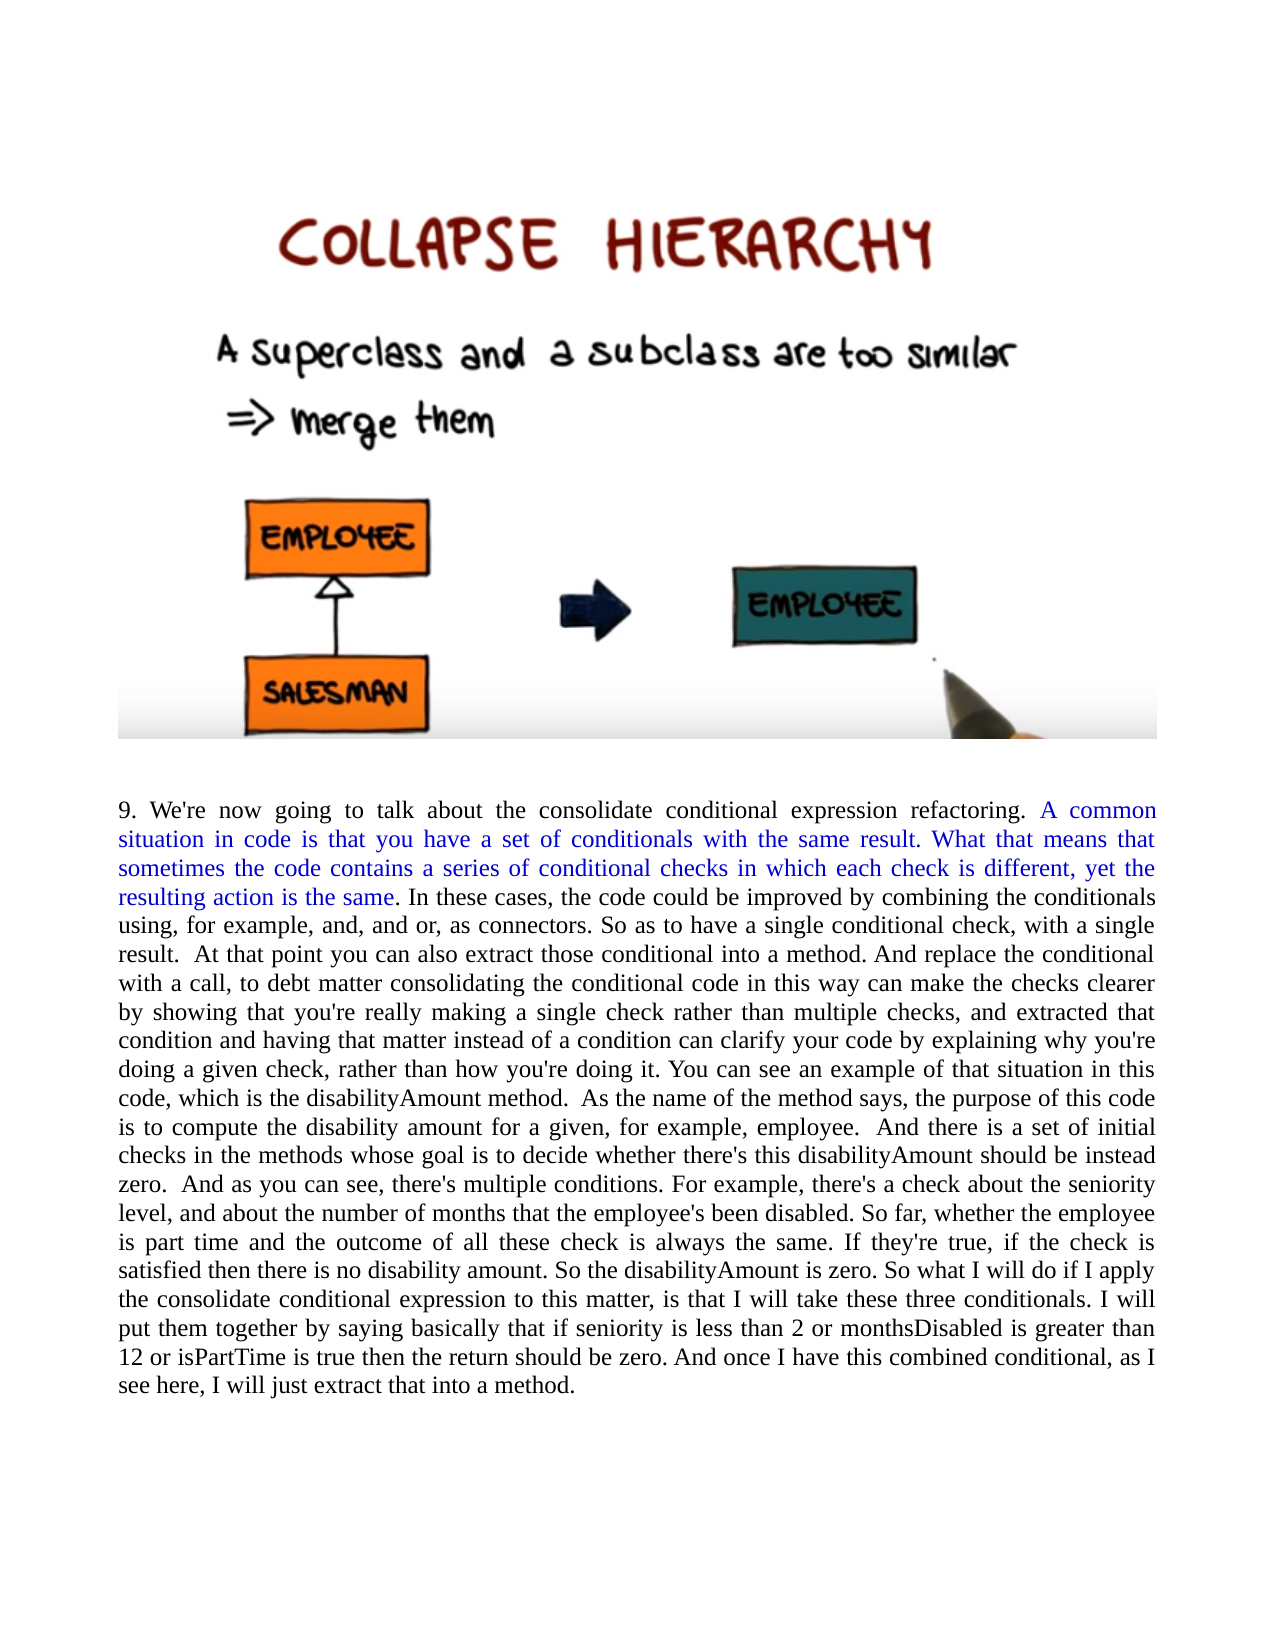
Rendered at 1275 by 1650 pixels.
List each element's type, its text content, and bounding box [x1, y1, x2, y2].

text 9. We're now going to talk about the consolidate conditional expression refactoring. A common situation in code is that you have a set of conditionals with the same result. What that means that sometimes the code contains a series of conditional checks in which each check is different, yet the resulting action is the same. In these cases, the code could be improved by combining the conditionals using, for example, and, and or, as connectors. So as to have a single conditional check, with a single result. At that point you can also extract those conditional into a method. And replace the conditional with a call, to debt matter consolidating the conditional code in this way can make the checks clearer by showing that you're really making a single check rather than multiple checks, and extracted that condition and having that matter instead of a condition can clarify your code by explaining why you're doing a given check, rather than how you're doing it. You can see an example of that situation in this code, which is the disabilityAmount method. As the name of the method says, the purpose of this code is to compute the disability amount for a given, for example, employee. And there is a set of initial checks in the methods whose goal is to decide whether there's this disabilityAmount should be instead zero. And as you can see, there's multiple conditions. For example, there's a check about the seniority level, and about the number of months that the employee's been disabled. So far, whether the employee is part time and the outcome of all these check is always the same. If they're true, if the check is satisfied then there is no disability amount. So the disabilityAmount is zero. So what I will do if I apply the consolidate conditional expression to this matter, is that I will take these three conditionals. I will put them together by saying basically that if seniority is less than 2 or monthsDisabled is greater than 12 or isPartTime is true then the return should be zero. And once I have this combined conditional, as I see here, I will just extract that into a method. [118, 796, 1157, 1399]
picture [118, 204, 1157, 739]
